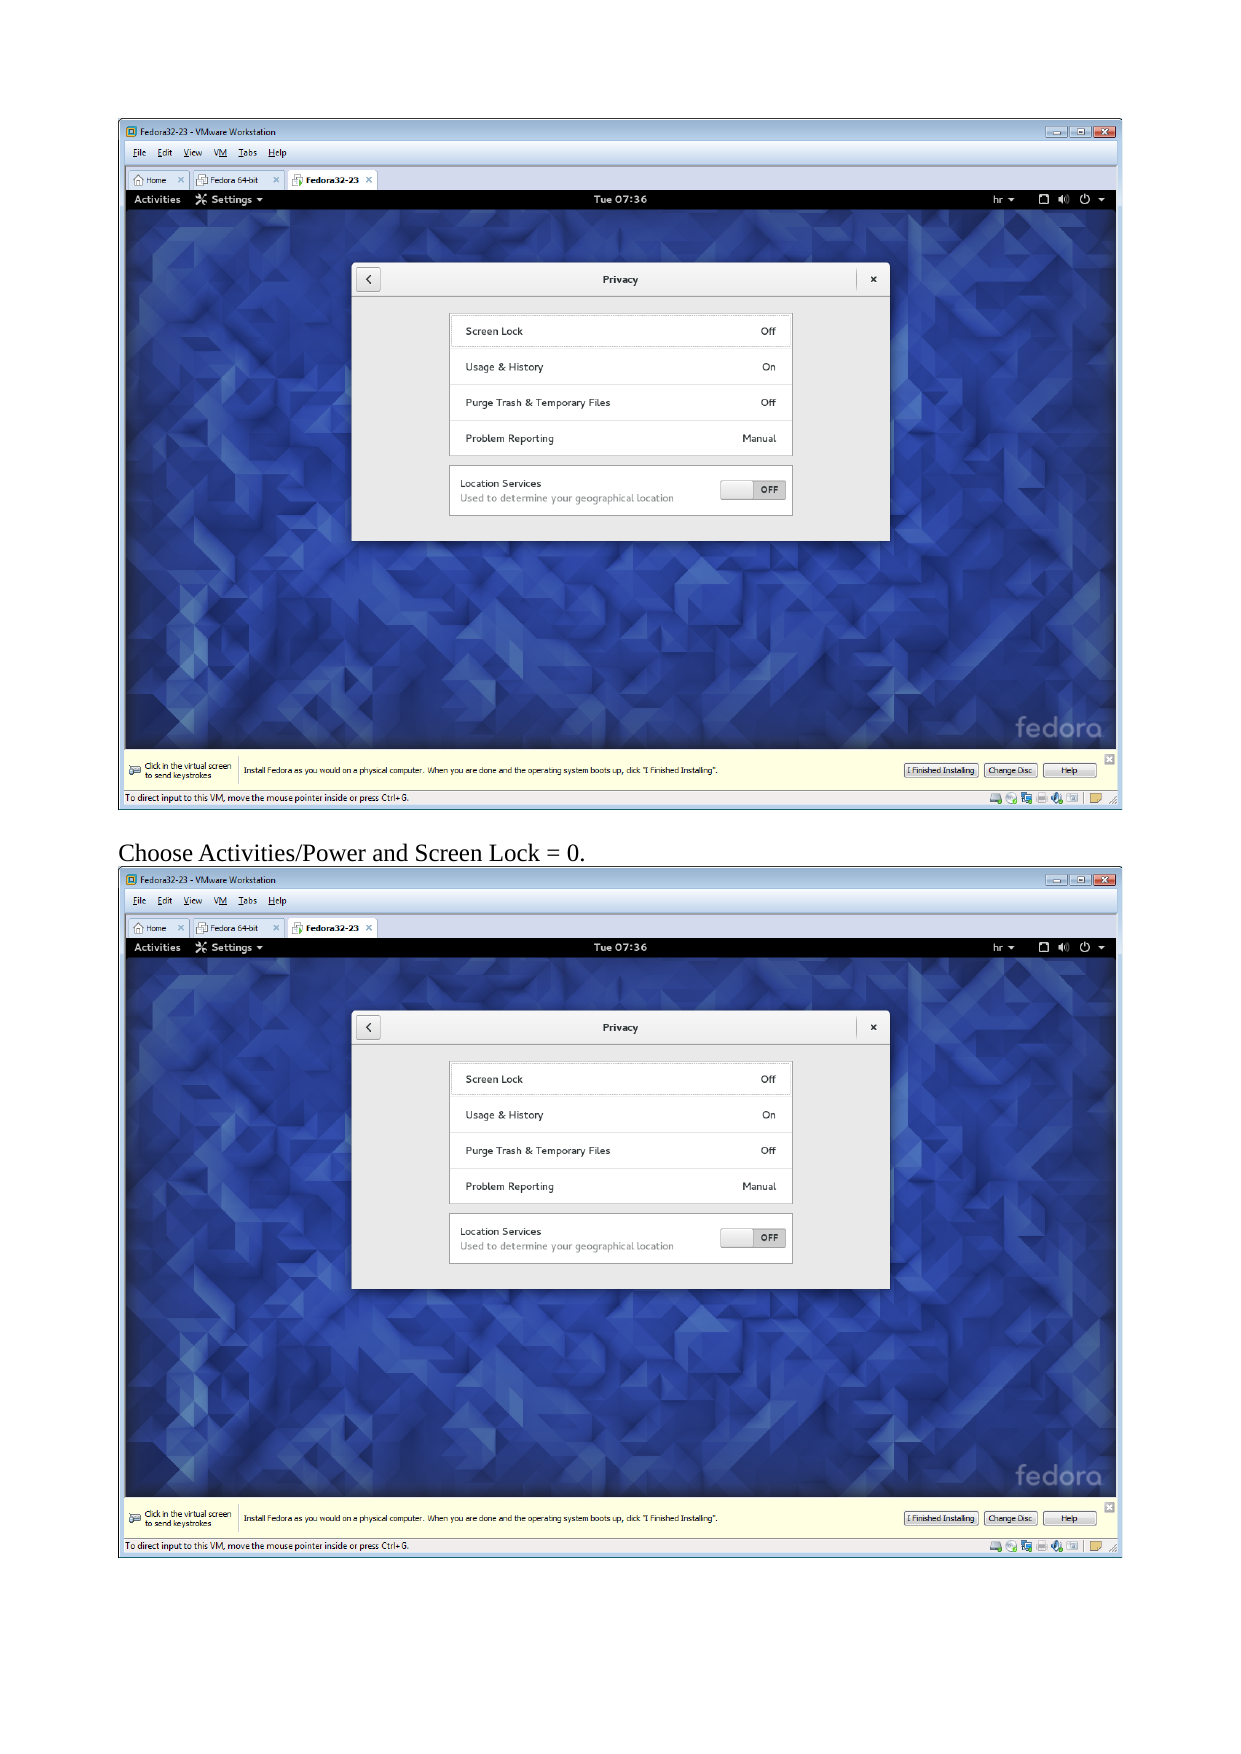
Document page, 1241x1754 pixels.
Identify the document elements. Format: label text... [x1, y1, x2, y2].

text Choose Activities/Power and Screen Lock = 0. [118, 838, 1122, 866]
picture [118, 866, 1123, 1558]
picture [118, 118, 1123, 810]
